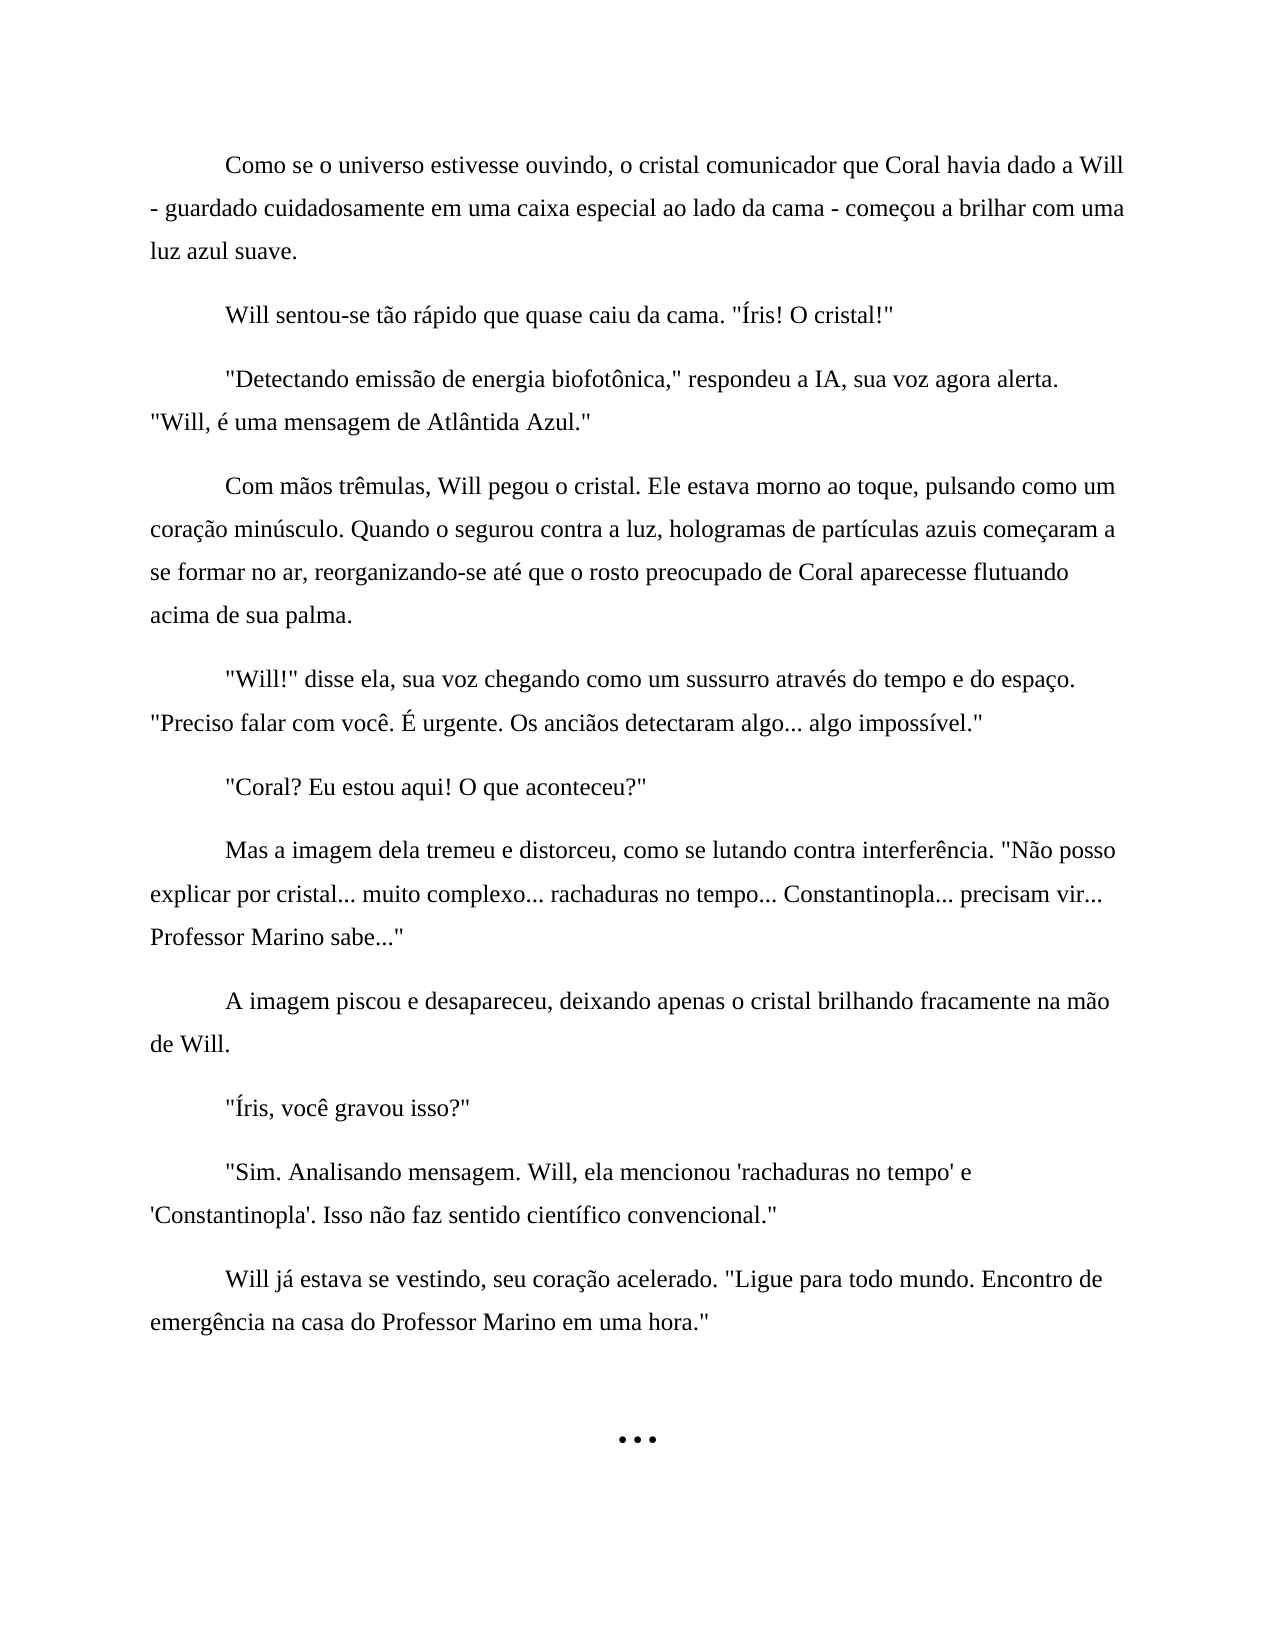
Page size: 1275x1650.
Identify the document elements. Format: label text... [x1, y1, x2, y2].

text • • • [150, 1425, 1125, 1454]
text Will sentou-se tão rápido que quase caiu da cama. "Íris! O cristal!" [150, 300, 1125, 329]
text "Sim. Analisando mensagem. Will, ela mencionou 'rachaduras no tempo' e 'Constantinopla'. Isso não faz sentido científico convencional." [150, 1157, 1125, 1229]
text Com mãos trêmulas, Will pegou o cristal. Ele estava morno ao toque, pulsando como um coração minúsculo. Quando o segurou contra a luz, hologramas de partículas azuis começaram a se formar no ar, reorganizando-se até que o rosto preocupado de Coral aparecesse flutuando acima de sua palma. [150, 471, 1125, 629]
text "Coral? Eu estou aqui! O que aconteceu?" [150, 772, 1125, 800]
text A imagem piscou e desapareceu, deixando apenas o cristal brilhando fracamente na mão de Will. [150, 986, 1125, 1058]
text "Detectando emissão de energia biofotônica," respondeu a IA, sua voz agora alerta. "Will, é uma mensagem de Atlântida Azul." [150, 364, 1125, 436]
text Como se o universo estivesse ouvindo, o cristal comunicador que Coral havia dado a Will - guardado cuidadosamente em uma caixa especial ao lado da cama - começou a brilhar com uma luz azul suave. [150, 150, 1125, 265]
text Will já estava se vestindo, seu coração acelerado. "Ligue para todo mundo. Encontro de emergência na casa do Professor Marino em uma hora." [150, 1264, 1125, 1336]
text "Will!" disse ela, sua voz chegando como um sussurro através do tempo e do espaço. "Preciso falar com você. É urgente. Os anciãos detectaram algo... algo impossível." [150, 664, 1125, 736]
text Mas a imagem dela tremeu e distorceu, como se lutando contra interferência. "Não posso explicar por cristal... muito complexo... rachaduras no tempo... Constantinopla... precisam vir... Professor Marino sabe..." [150, 836, 1125, 951]
text "Íris, você gravou isso?" [150, 1093, 1125, 1122]
